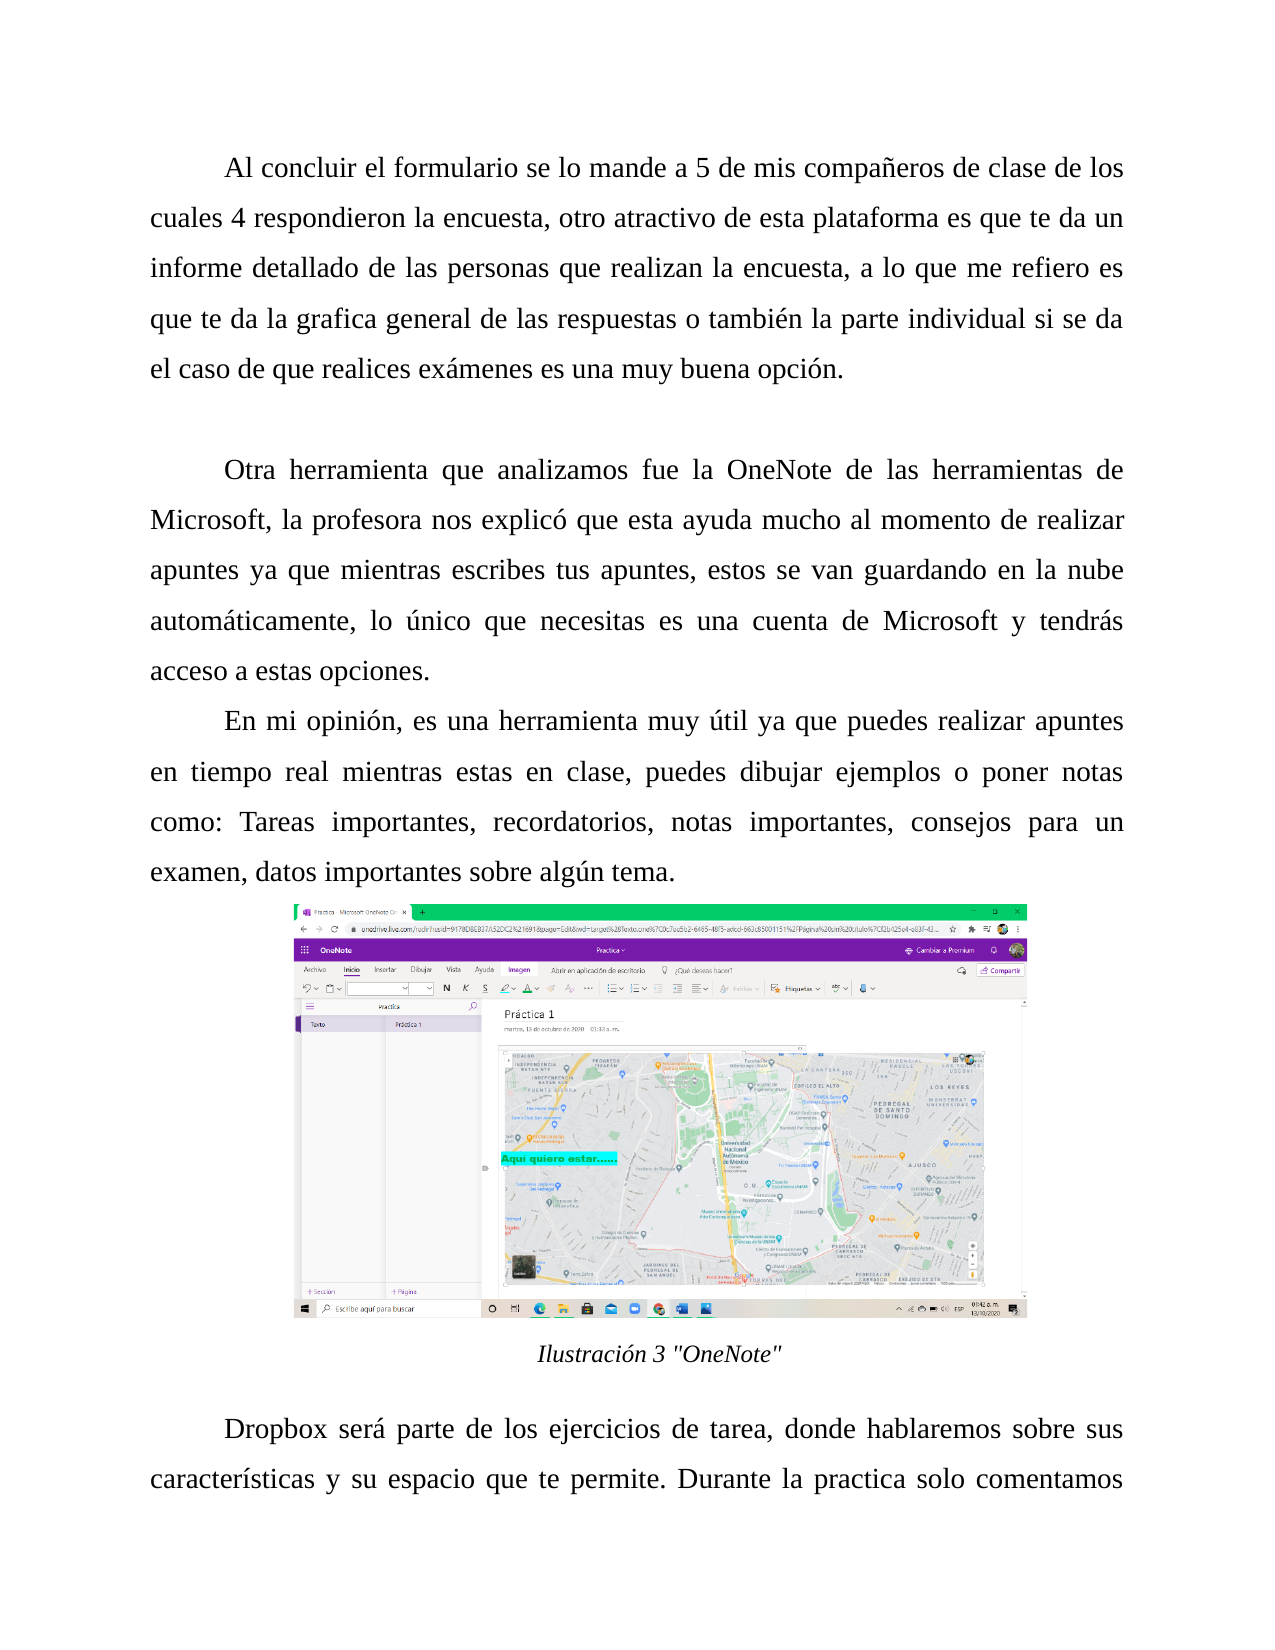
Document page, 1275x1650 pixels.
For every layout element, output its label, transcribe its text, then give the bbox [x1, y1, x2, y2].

text Ilustración 3 "OneNote" [294, 1339, 1027, 1368]
text Al concluir el formulario se lo mande a 5 de mis compañeros de clase de los cuales 4 respondieron la encuesta, otro atractivo de esta plataforma es que te da un informe detallado de las personas que realizan la encuesta, a lo que me refiero es que te da la grafica general de las respuestas o también la parte individual si se da el caso de que realices exámenes es una muy buena opción. [150, 150, 1125, 385]
text Dropbox será parte de los ejercicios de tarea, donde hablaremos sobre sus características y su espacio que te permite. Durante la practica solo comentamos [150, 1411, 1125, 1495]
text Otra herramienta que analizamos fue la OneNote de las herramientas de Microsoft, la profesora nos explicó que esta ayuda mucho al momento de realizar apuntes ya que mientras escribes tus apuntes, estos se van guardando en la nube automáticamente, lo único que necesitas es una cuenta de Microsoft y tendrás acceso a estas opciones. [150, 452, 1125, 687]
text En mi opinión, es una herramienta muy útil ya que puedes realizar apuntes en tiempo real mientras estas en clase, puedes dibujar ejemplos o poner notas como: Tareas importantes, recordatorios, notas importantes, consejos para un examen, datos importantes sobre algún tema. [150, 703, 1125, 888]
